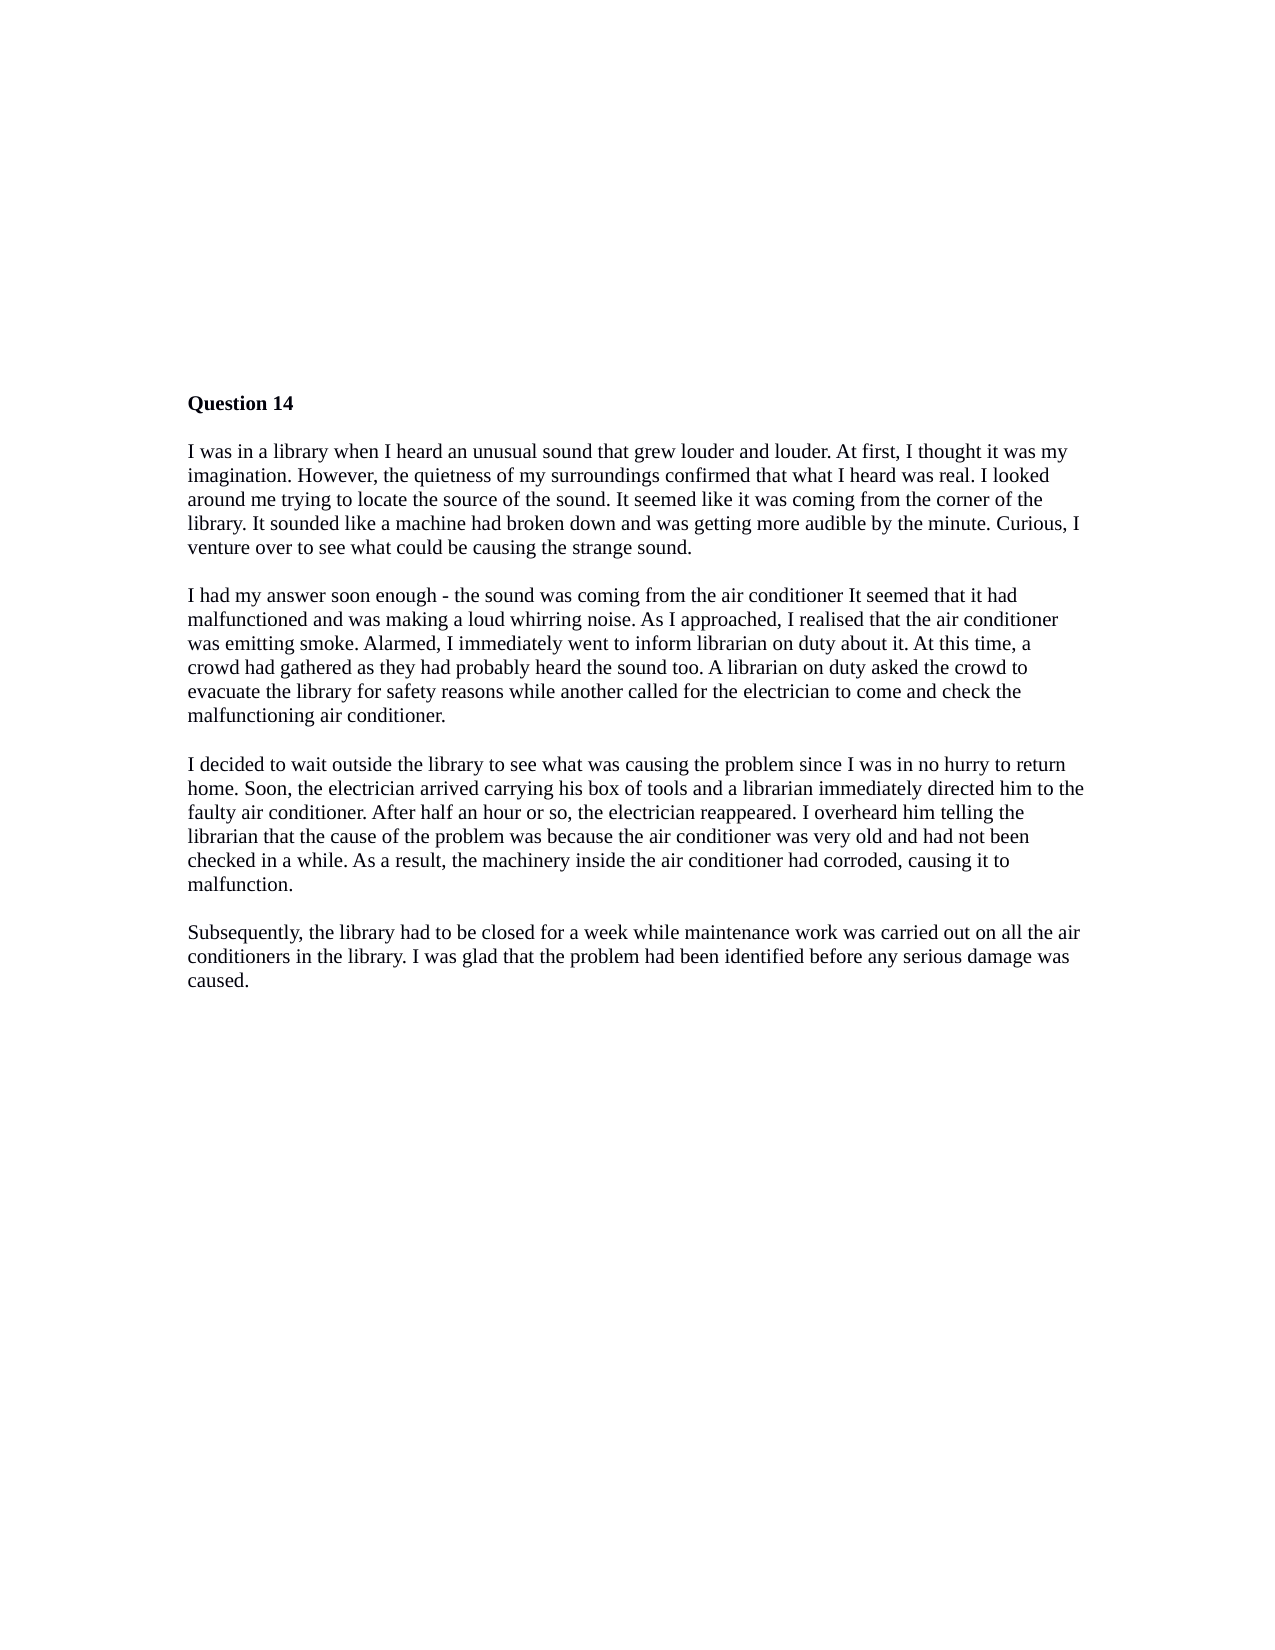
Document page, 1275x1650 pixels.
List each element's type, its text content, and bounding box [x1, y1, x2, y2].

text I decided to wait outside the library to see what was causing the problem since I was in no hurry to return home. Soon, the electrician arrived carrying his box of tools and a librarian immediately directed him to the faulty air conditioner. After half an hour or so, the electrician reappeared. I overheard him telling the librarian that the cause of the problem was because the air conditioner was very old and had not been checked in a while. As a result, the machinery inside the air conditioner had corroded, causing it to malfunction. [187, 752, 1087, 896]
text I had my answer soon enough - the sound was coming from the air conditioner It seemed that it had malfunctioned and was making a loud whirring noise. As I approached, I realised that the air conditioner was emitting smoke. Alarmed, I immediately went to inform librarian on duty about it. At this time, a crowd had gathered as they had probably heard the sound too. A librarian on duty asked the crowd to evacuate the library for safety reasons while another called for the electrician to come and check the malfunctioning air conditioner. [187, 583, 1087, 727]
text Question 14 [187, 391, 1087, 415]
text I was in a library when I heard an unusual sound that grew louder and louder. At first, I thought it was my imagination. However, the quietness of my surroundings confirmed that what I heard was real. I looked around me trying to locate the source of the sound. It seemed like it was coming from the corner of the library. It sounded like a machine had broken down and was getting more audible by the minute. Curious, I venture over to see what could be causing the strange sound. [187, 439, 1087, 559]
text Subsequently, the library had to be closed for a week while maintenance work was carried out on all the air conditioners in the library. I was glad that the problem had been identified before any serious damage was caused. [187, 920, 1087, 992]
